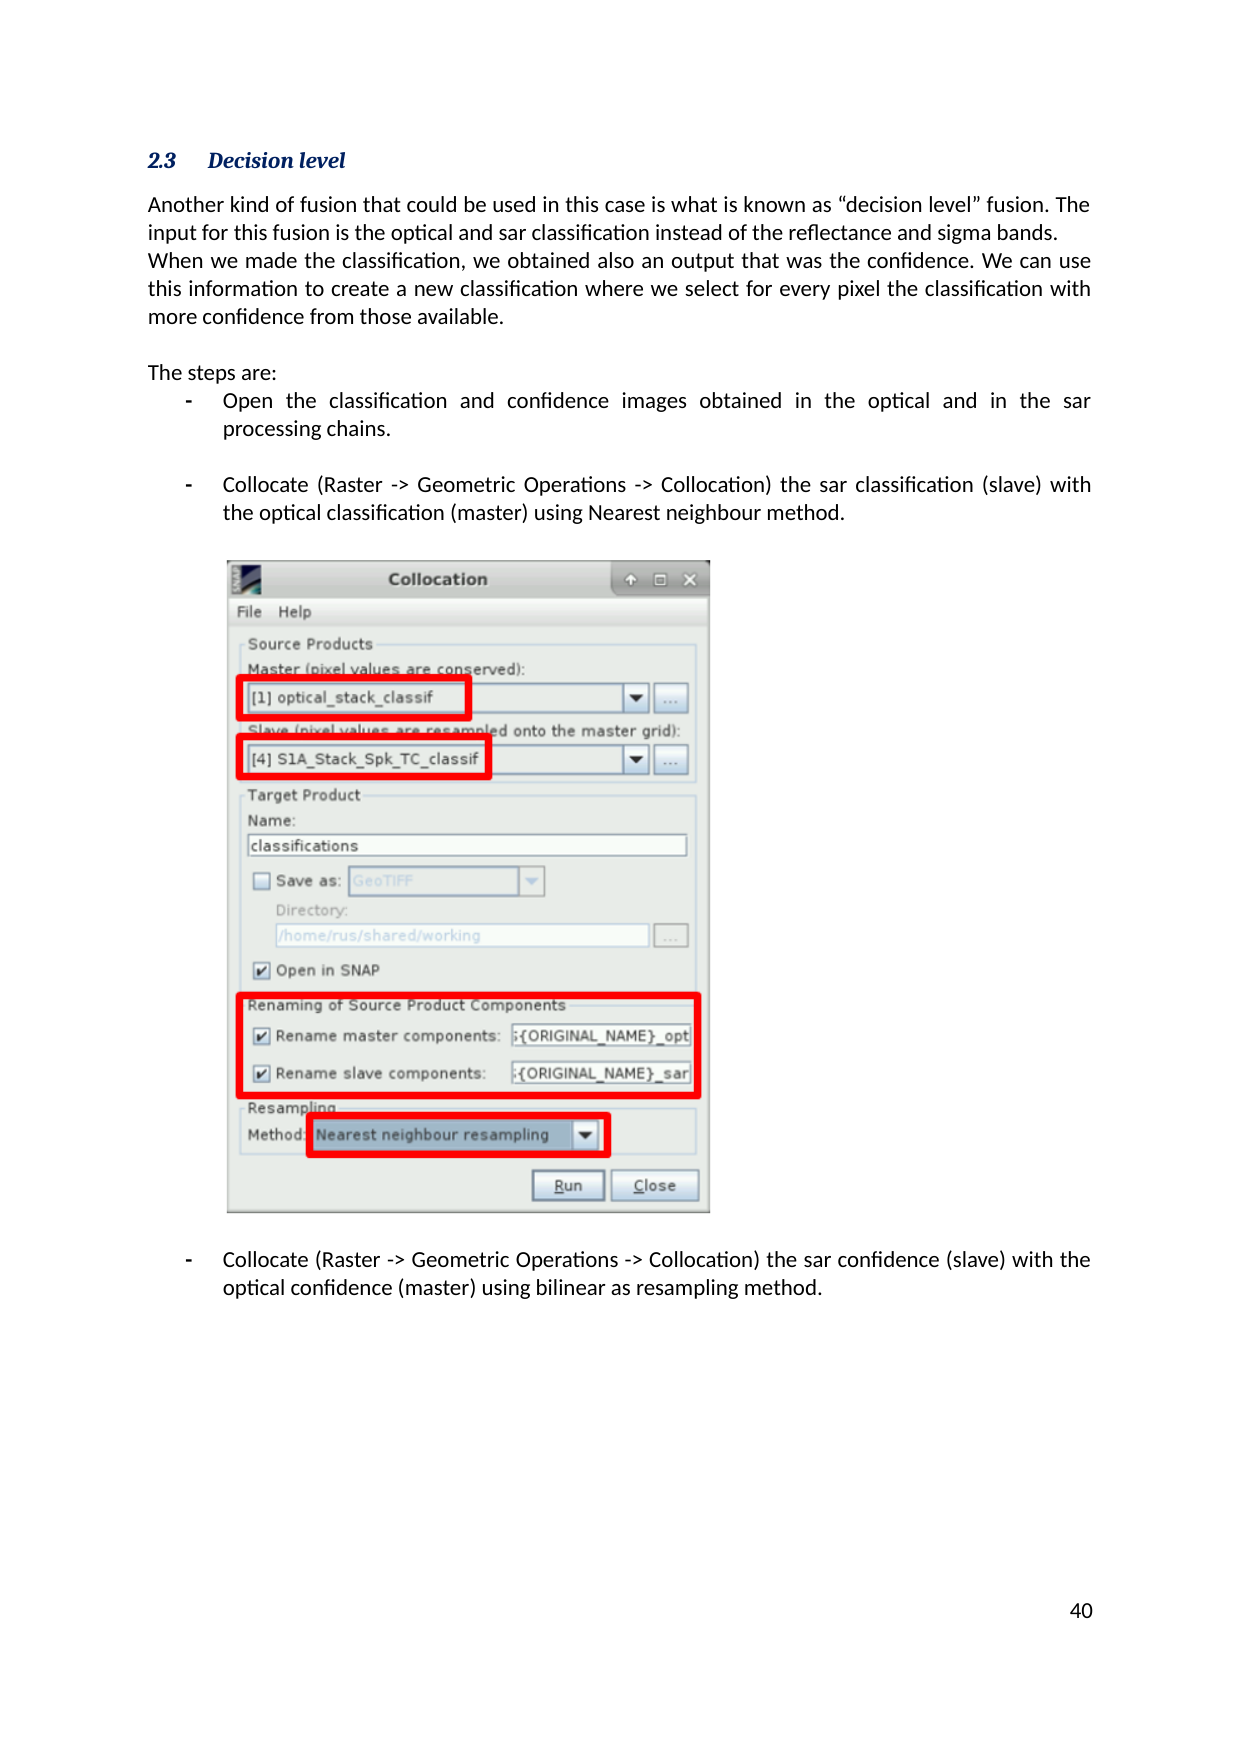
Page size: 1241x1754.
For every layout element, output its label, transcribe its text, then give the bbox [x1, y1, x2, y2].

text Another kind of fusion that could be used in this case is what is known as “decision level” fusion. The input for this fusion is the optical and sar classification instead of the reflectance and sigma bands. [148, 190, 1093, 246]
subtitle Decision level [148, 148, 1093, 174]
picture [222, 554, 719, 1217]
list Collocate (Raster -> Geometric Operations -> Collocation) the sar classification (slave) with the optical classification (master) using Nearest neighbour method. [185, 471, 1093, 527]
list Open the classification and confidence images obtained in the optical and in the sar processing chains. [185, 386, 1093, 442]
list Collocate (Raster -> Geometric Operations -> Collocation) the sar confidence (slave) with the optical confidence (master) using bilinear as resampling method. [185, 1245, 1093, 1301]
text When we made the classification, we obtained also an output that was the confidence. We can use this information to create a new classification where we select for every pixel the classification with more confidence from those available. [148, 246, 1093, 330]
text The steps are: [148, 358, 1093, 386]
